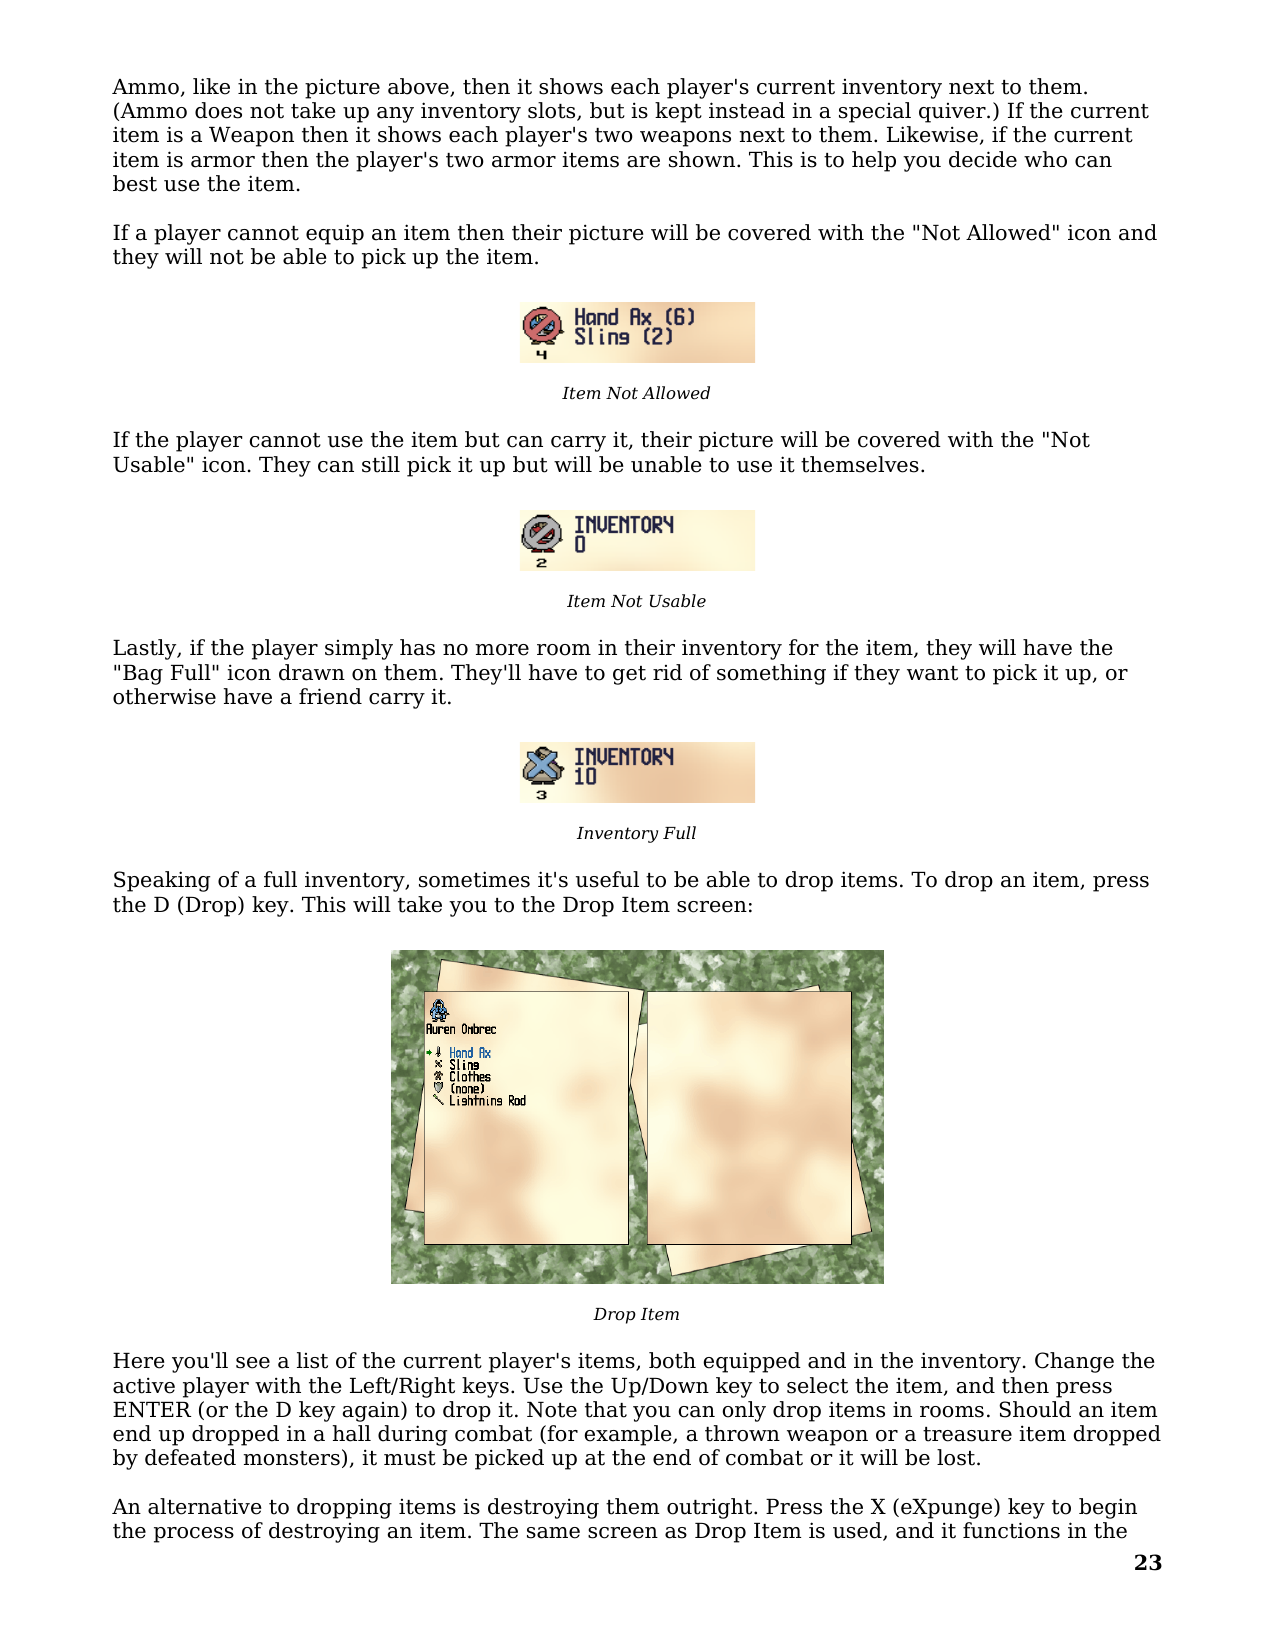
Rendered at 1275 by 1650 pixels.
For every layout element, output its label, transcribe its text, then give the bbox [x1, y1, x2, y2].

text Here you'll see a list of the current player's items, both equipped and in the inventory. Change the active player with the Left/Right keys. Use the Up/Down key to select the item, and then press ENTER (or the D key again) to drop it. Note that you can only drop items in rooms. Should an item end up dropped in a hall during combat (for example, a thrown weapon or a treasure item dropped by defeated monsters), it must be picked up at the end of combat or it will be lost. [112, 1349, 1162, 1471]
text Item Not Usable [112, 592, 1162, 611]
text Drop Item [112, 1305, 1162, 1324]
picture [519, 742, 756, 803]
text Speaking of a full inventory, sometimes it's useful to be able to drop items. To drop an item, press the D (Drop) key. This will take you to the Drop Item screen: [112, 868, 1162, 917]
text Lastly, if the player simply has no more room in their inventory for the item, they will have the "Bag Full" icon drawn on them. They'll have to get rid of something if they want to pick it up, or otherwise have a friend carry it. [112, 636, 1162, 709]
text Inventory Full [112, 824, 1162, 843]
picture [519, 302, 756, 363]
picture [519, 510, 756, 571]
text If a player cannot equip an item then their picture will be covered with the "Not Allowed" icon and they will not be able to pick up the item. [112, 221, 1162, 269]
text An alternative to dropping items is destroying them outright. Press the X (eXpunge) key to begin the process of destroying an item. The same screen as Drop Item is used, and it functions in the [112, 1495, 1162, 1543]
text Item Not Allowed [112, 384, 1162, 403]
text Ammo, like in the picture above, then it shows each player's current inventory next to them. (Ammo does not take up any inventory slots, but is kept instead in a special quiver.) If the current item is a Weapon then it shows each player's two weapons next to them. Likewise, if the current item is armor then the player's two armor items are shown. This is to help you decide who can best use the item. [112, 75, 1162, 196]
text If the player cannot use the item but can carry it, their picture will be covered with the "Not Usable" icon. They can still pick it up but will be unable to use it themselves. [112, 428, 1162, 477]
picture [391, 950, 884, 1284]
